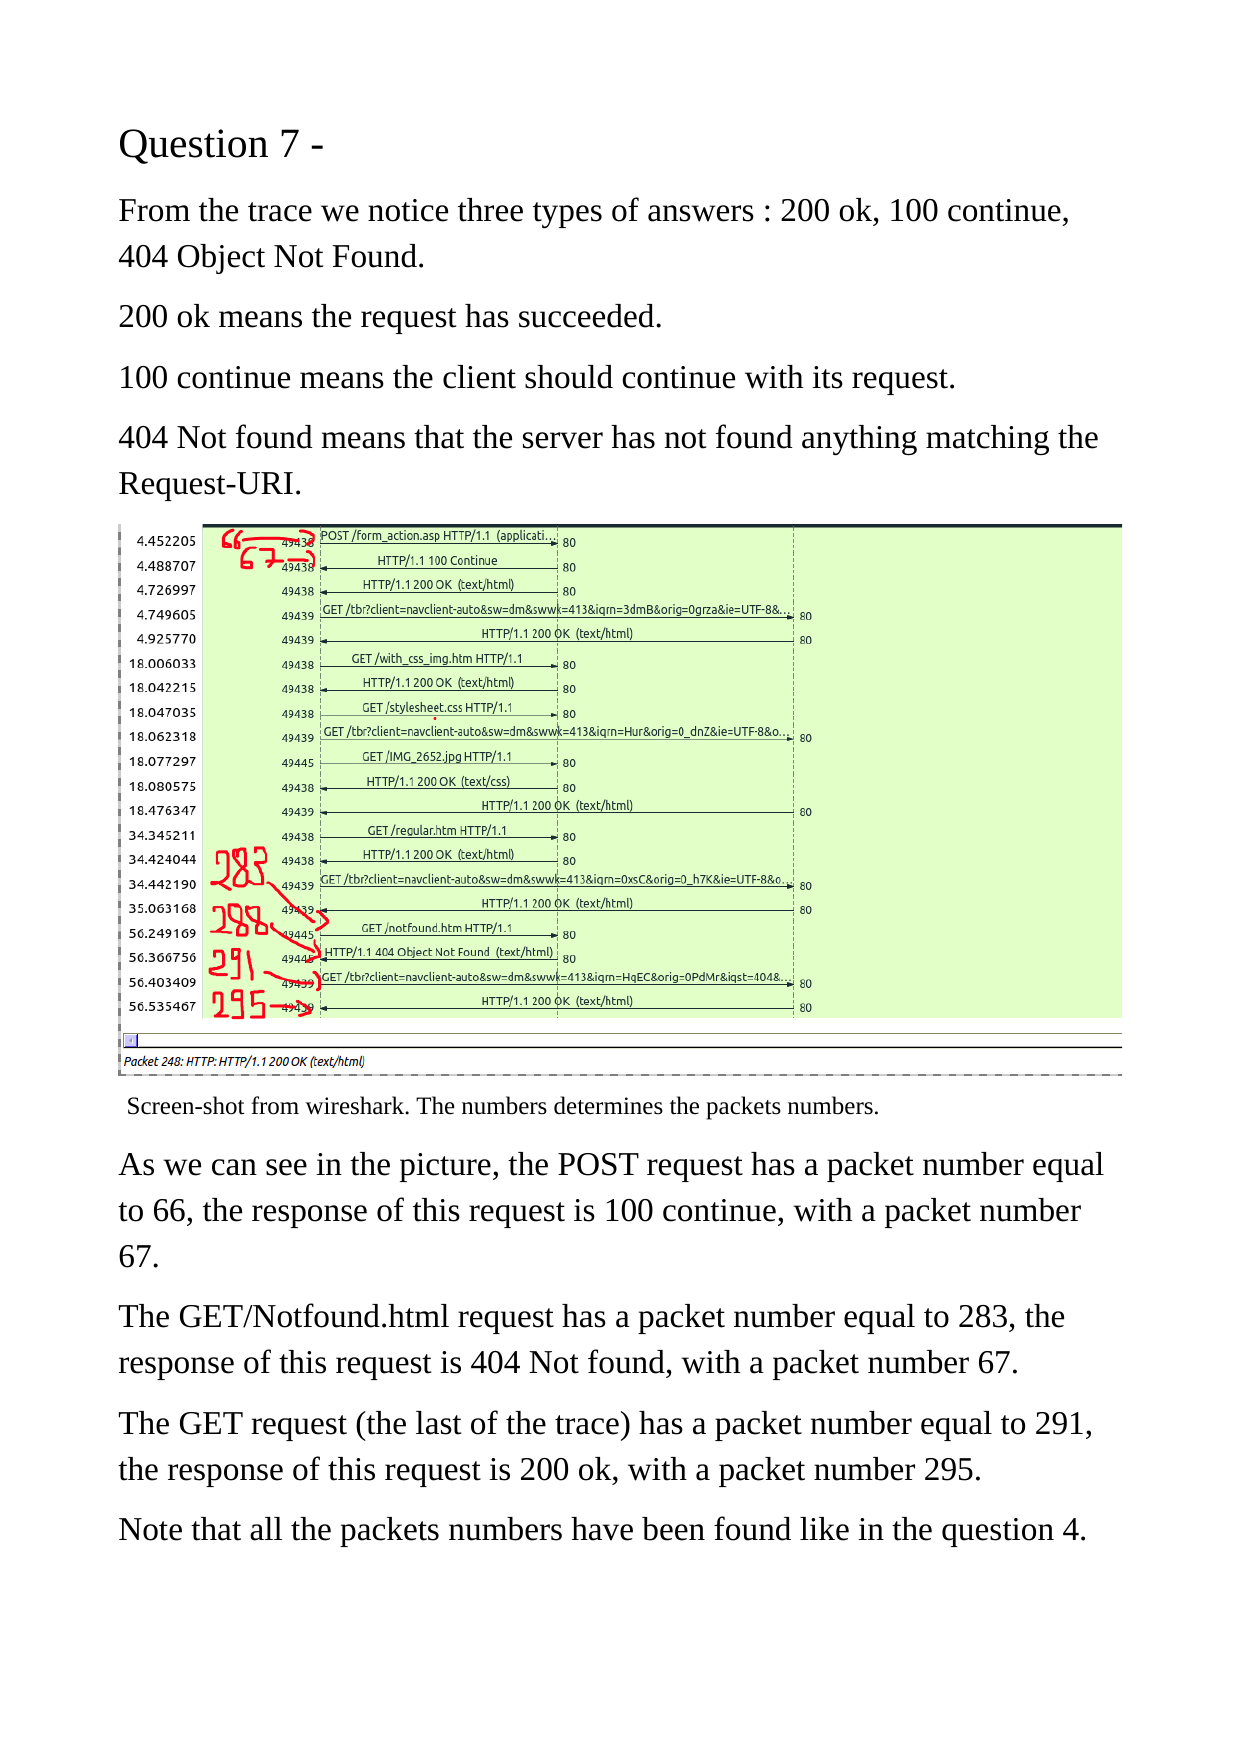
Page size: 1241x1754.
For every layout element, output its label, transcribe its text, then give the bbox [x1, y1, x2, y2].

text The GET/Notfound.html request has a packet number equal to 283, the response of this request is 404 Not found, with a packet number 67. [118, 1297, 1122, 1381]
text Screen-shot from wireshark. The numbers determines the packets numbers. [118, 1076, 1122, 1122]
text 100 continue means the client should continue with its request. [118, 357, 1122, 396]
text 404 Not found means that the server has not found anything matching the Request-URI. [118, 418, 1122, 502]
text The GET request (the last of the trace) has a packet number equal to 291, the response of this request is 200 ok, with a packet number 295. [118, 1403, 1122, 1487]
text Note that all the packets numbers have been found like in the question 4. [118, 1509, 1122, 1548]
text As we can see in the picture, the POST request has a packet number equal to 66, the response of this request is 100 continue, with a packet number 67. [118, 1144, 1122, 1274]
text Question 7 - [118, 118, 1122, 166]
picture [118, 524, 1123, 1076]
text From the trace we notice three types of answers : 200 ok, 100 continue, 404 Object Not Found. [118, 190, 1122, 274]
text 200 ok means the request has succeeded. [118, 297, 1122, 335]
